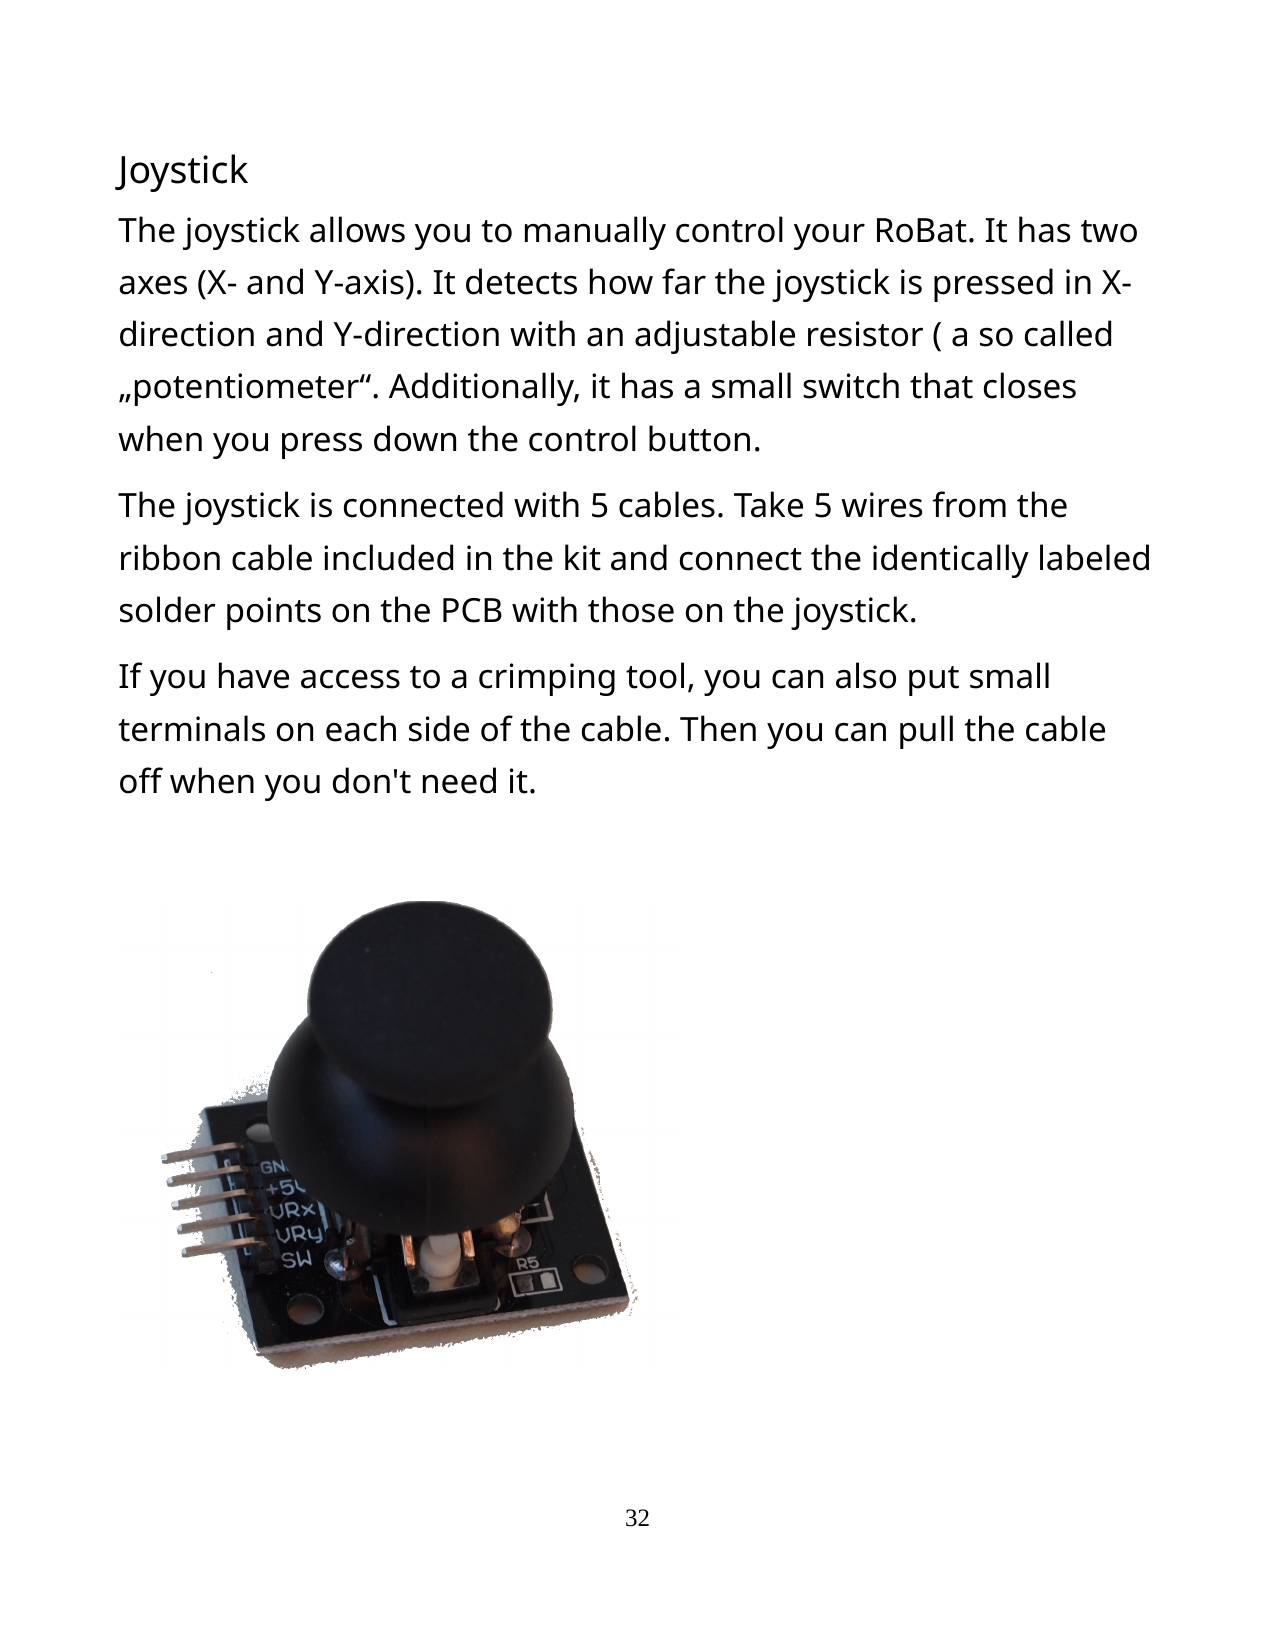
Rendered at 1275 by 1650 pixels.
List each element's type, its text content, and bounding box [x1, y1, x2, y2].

picture [117, 901, 677, 1371]
text The joystick is connected with 5 cables. Take 5 wires from the ribbon cable included in the kit and connect the identically labeled solder points on the PCB with those on the joystick. [118, 482, 1157, 632]
subtitle Joystick [118, 143, 1157, 194]
text If you have access to a crimping tool, you can also put small terminals on each side of the cable. Then you can pull the cable off when you don't need it. [118, 653, 1157, 803]
text The joystick allows you to manually control your RoBat. It has two axes (X- and Y-axis). It detects how far the joystick is pressed in X-direction and Y-direction with an adjustable resistor ( a so called „potentiometer“. Additionally, it has a small switch that closes when you press down the control button. [118, 207, 1157, 461]
